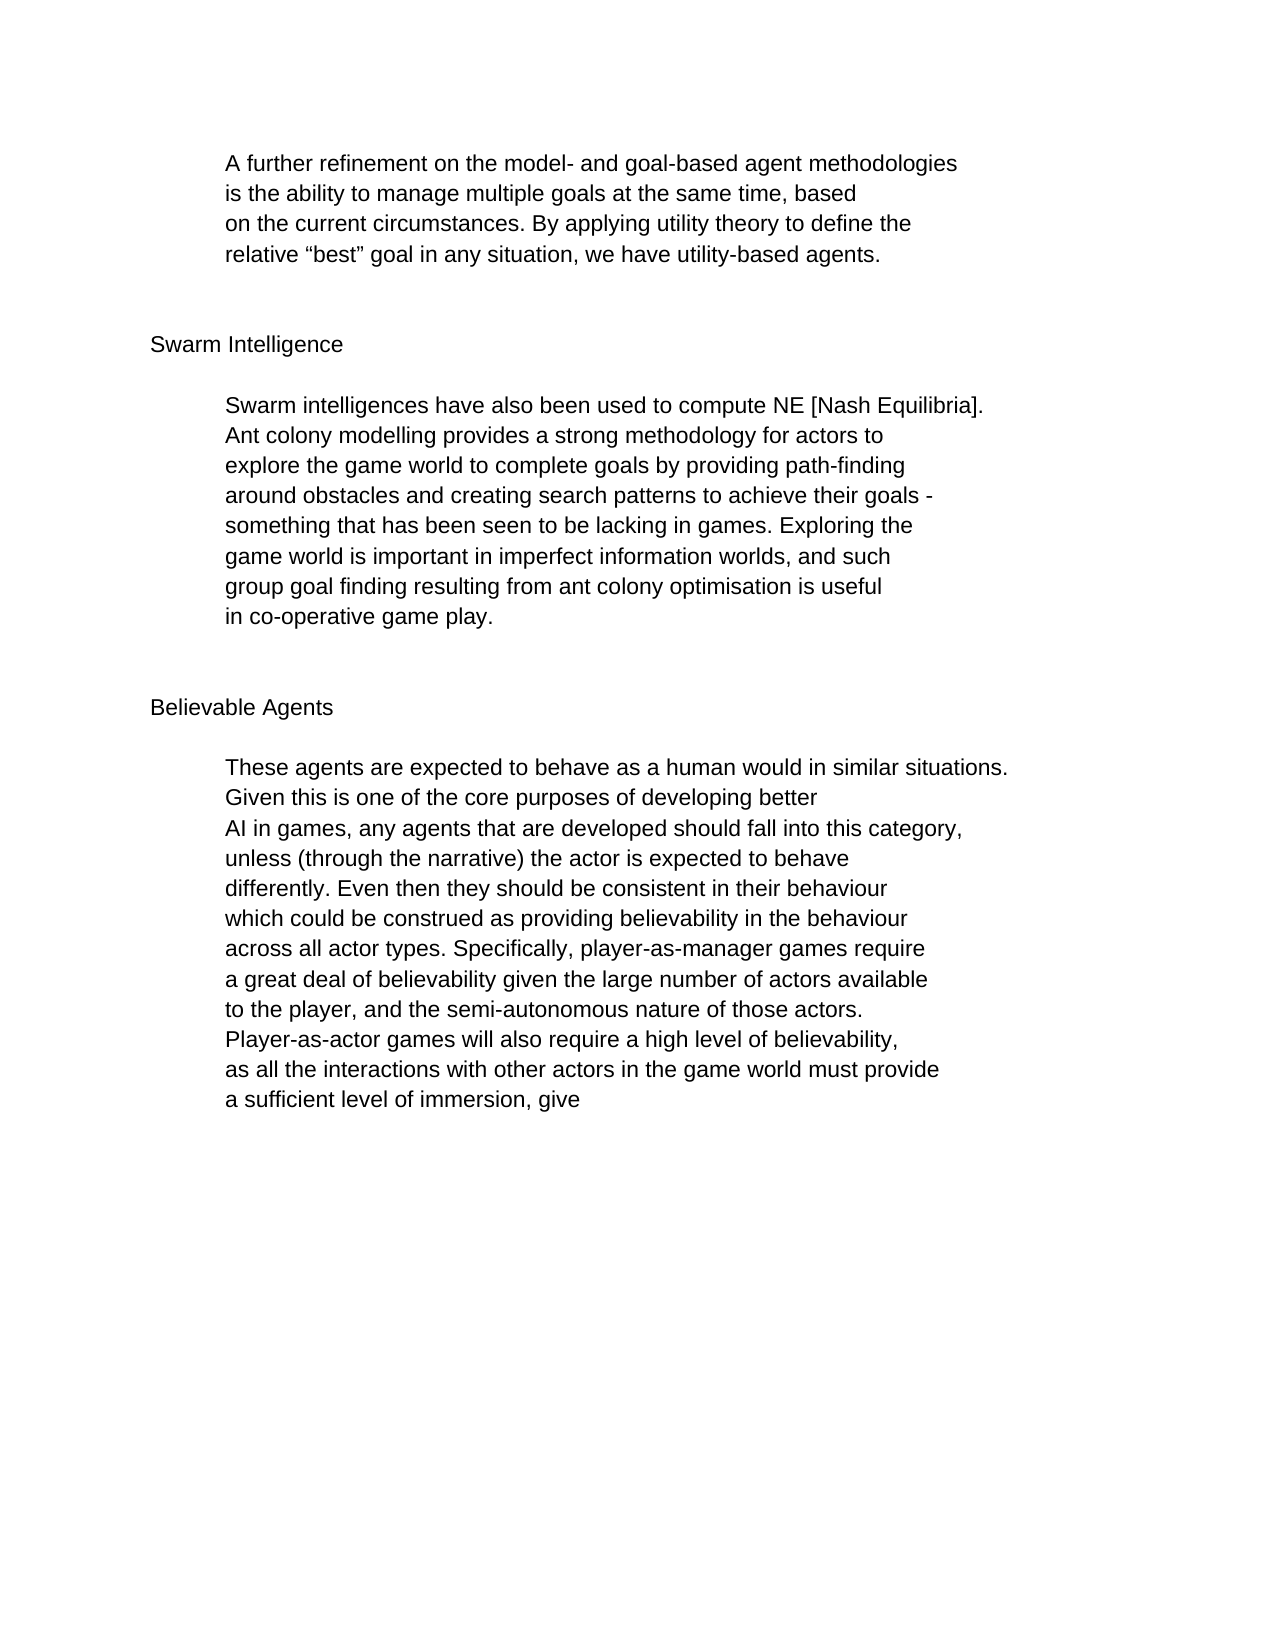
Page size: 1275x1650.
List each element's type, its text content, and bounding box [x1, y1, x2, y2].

text Swarm intelligences have also been used to compute NE [Nash Equilibria]. Ant colony modelling provides a strong methodology for actors to explore the game world to complete goals by providing path-finding around obstacles and creating search patterns to achieve their goals - something that has been seen to be lacking in games. Exploring the game world is important in imperfect information worlds, and such group goal finding resulting from ant colony optimisation is useful in co-operative game play. [225, 392, 1125, 690]
text These agents are expected to behave as a human would in similar situations. Given this is one of the core purposes of developing better AI in games, any agents that are developed should fall into this category, unless (through the narrative) the actor is expected to behave differently. Even then they should be consistent in their behaviour which could be construed as providing believability in the behaviour across all actor types. Specifically, player-as-manager games require a great deal of believability given the large number of actors available to the player, and the semi-autonomous nature of those actors. Player-as-actor games will also require a high level of believability, as all the interactions with other actors in the game world must provide a sufficient level of immersion, give [225, 754, 1125, 1143]
text Believable Agents [150, 694, 1125, 750]
text A further refinement on the model- and goal-based agent methodologies is the ability to manage multiple goals at the same time, based on the current circumstances. By applying utility theory to define the relative “best” goal in any situation, we have utility-based agents. [225, 150, 1125, 327]
text Swarm Intelligence [150, 331, 1125, 388]
